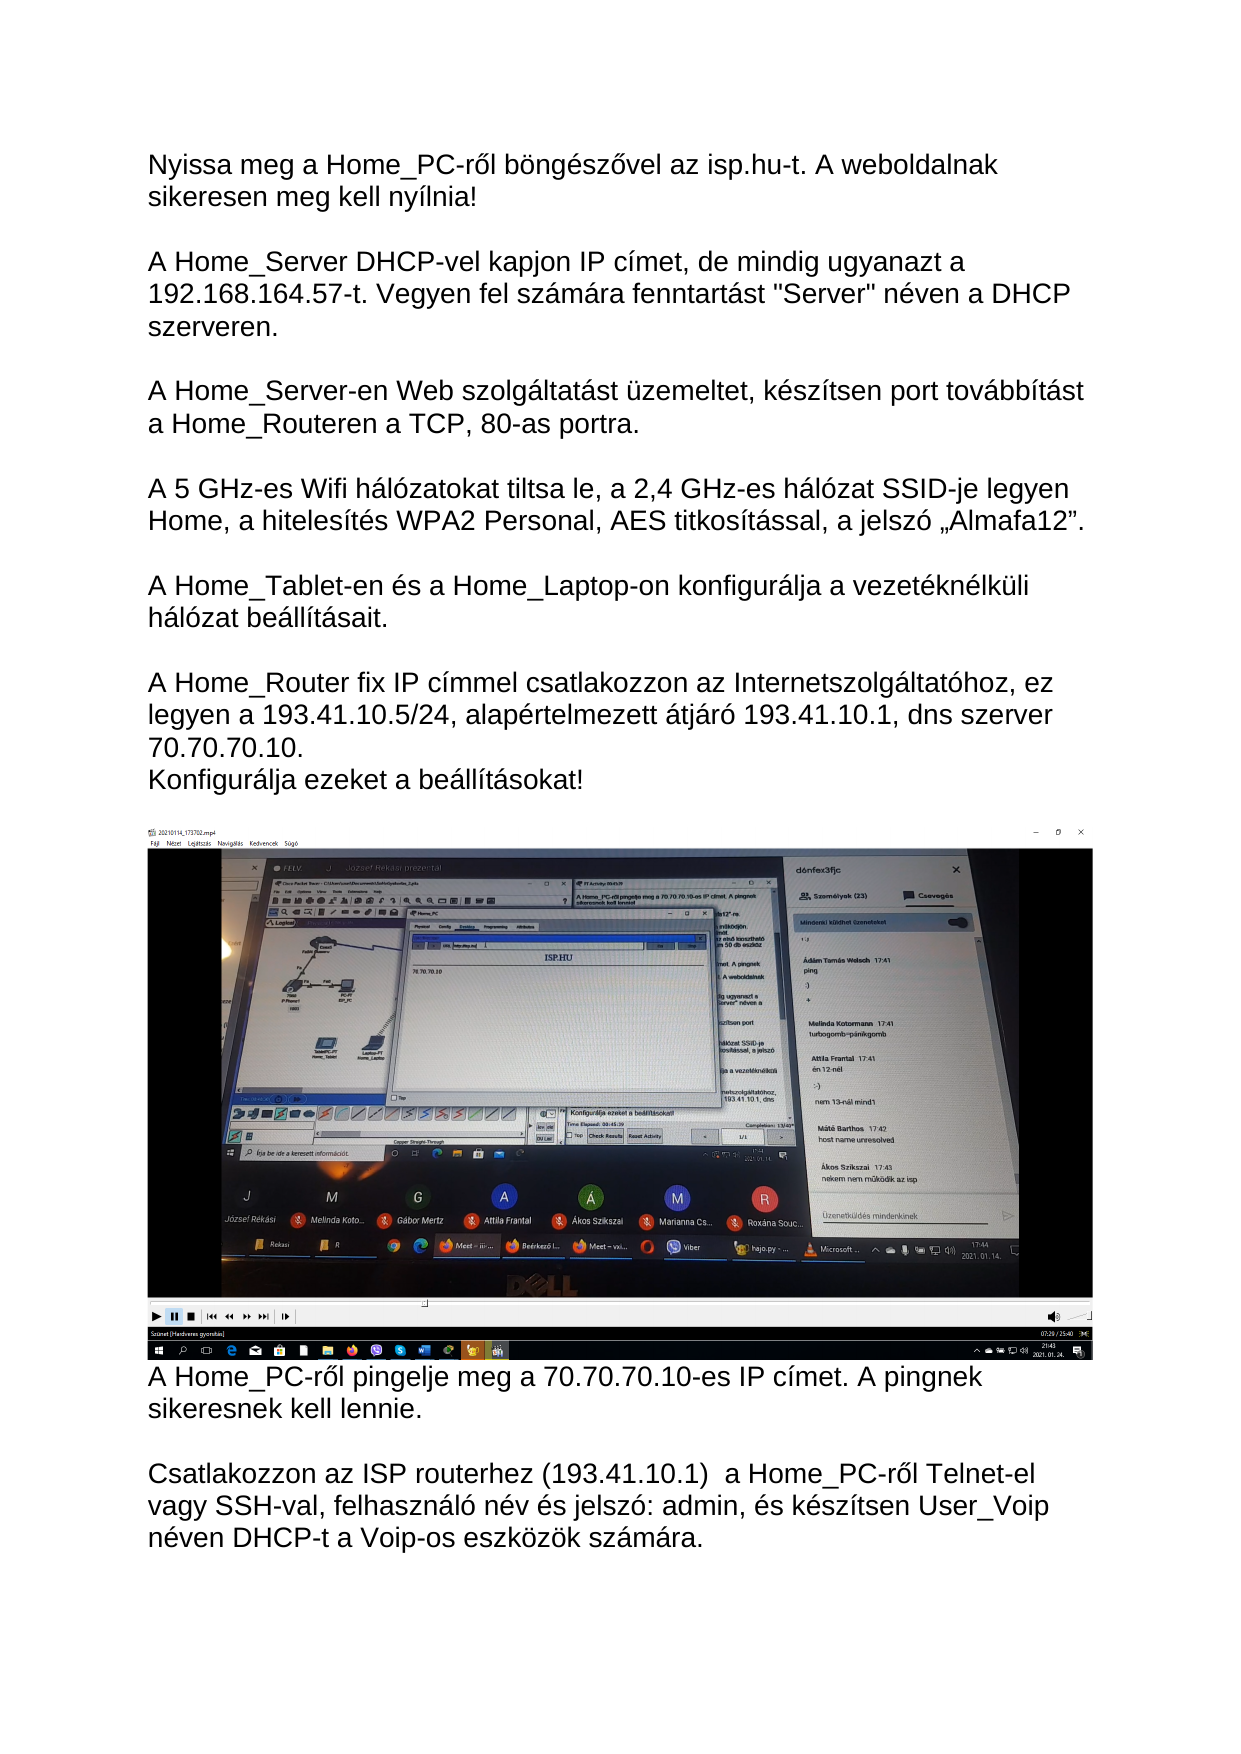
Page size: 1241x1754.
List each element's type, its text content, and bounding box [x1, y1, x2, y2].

text A Home_Server-en Web szolgáltatást üzemeltet, készítsen port továbbítást a Home_Routeren a TCP, 80-as portra. [148, 374, 1093, 439]
text A 5 GHz-es Wifi hálózatokat tiltsa le, a 2,4 GHz-es hálózat SSID-je legyen Home, a hitelesítés WPA2 Personal, AES titkosítással, a jelszó „Almafa12”. [148, 472, 1093, 536]
text Csatlakozzon az ISP routerhez (193.41.10.1) a Home_PC-ről Telnet-el vagy SSH-val, felhasználó név és jelszó: admin, és készítsen User_Voip néven DHCP-t a Voip-os eszközök számára. [148, 1457, 1093, 1554]
text A Home_PC-ről pingelje meg a 70.70.70.10-es IP címet. A pingnek sikeresnek kell lennie. [148, 1360, 1093, 1424]
text A Home_Router fix IP címmel csatlakozzon az Internetszolgáltatóhoz, ez legyen a 193.41.10.5/24, alapértelmezett átjáró 193.41.10.1, dns szerver 70.70.70.10. [148, 666, 1093, 763]
text A Home_Server DHCP-vel kapjon IP címet, de mindig ugyanazt a 192.168.164.57-t. Vegyen fel számára fenntartást "Server" néven a DHCP szerveren. [148, 245, 1093, 342]
text A Home_Tablet-en és a Home_Laptop-on konfigurálja a vezetéknélküli hálózat beállításait. [148, 569, 1093, 633]
text Nyissa meg a Home_PC-ről böngészővel az isp.hu-t. A weboldalnak sikeresen meg kell nyílnia! [148, 148, 1093, 212]
text Konfigurálja ezeket a beállításokat! [148, 763, 1093, 796]
